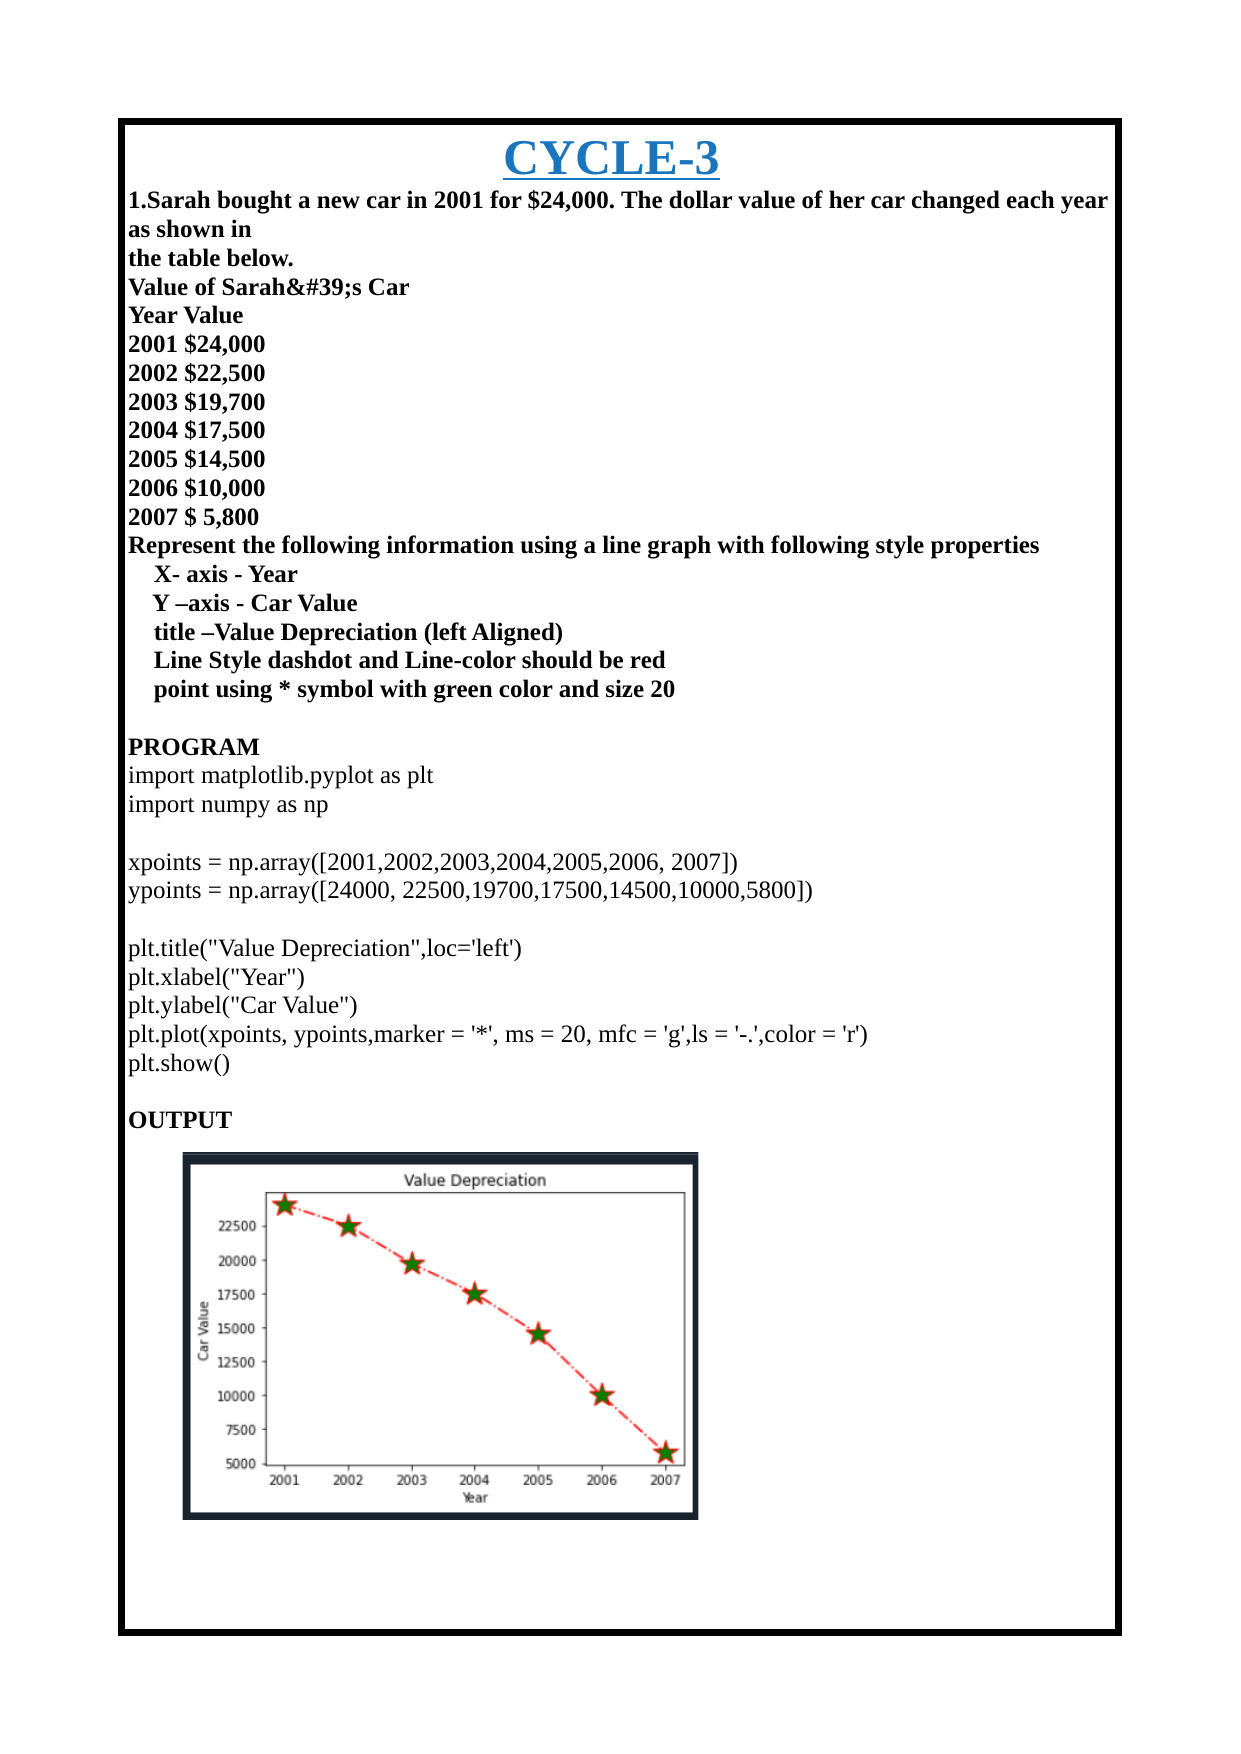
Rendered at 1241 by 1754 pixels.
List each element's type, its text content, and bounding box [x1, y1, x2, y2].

text Represent the following information using a line graph with following style properties [128, 530, 1112, 559]
text OUTPUT [128, 1105, 1112, 1134]
text 1.Sarah bought a new car in 2001 for $24,000. The dollar value of her car changed each year as shown in [128, 185, 1112, 243]
text 2002 $22,500 [128, 358, 1112, 387]
text PROGRAM [128, 732, 1112, 760]
text 2003 $19,700 [128, 387, 1112, 415]
text plt.title("Value Depreciation",loc='left') [128, 933, 1112, 962]
text plt.ylabel("Car Value") [128, 990, 1112, 1019]
text the table below. [128, 243, 1112, 272]
text 2004 $17,500 [128, 415, 1112, 444]
text 2007 $ 5,800 [128, 502, 1112, 530]
text CYCLE-3 [128, 128, 1112, 185]
text Year Value [128, 300, 1112, 329]
text import numpy as np [128, 789, 1112, 818]
text import matplotlib.pyplot as plt [128, 760, 1112, 789]
text xpoints = np.array([2001,2002,2003,2004,2005,2006, 2007]) [128, 847, 1112, 875]
text 2006 $10,000 [128, 473, 1112, 502]
picture [524, 1152, 699, 1520]
text 2005 $14,500 [128, 444, 1112, 473]
text  Line Style dashdot and Line-color should be red [128, 645, 1112, 674]
text  title –Value Depreciation (left Aligned) [128, 617, 1112, 645]
text Value of Sarah&#39;s Car [128, 272, 1112, 300]
text 2001 $24,000 [128, 329, 1112, 358]
text plt.xlabel("Year") [128, 962, 1112, 990]
text  point using * symbol with green color and size 20 [128, 674, 1112, 703]
text plt.show() [128, 1048, 1112, 1077]
text Y –axis - Car Value [128, 588, 1112, 617]
text plt.plot(xpoints, ypoints,marker = '*', ms = 20, mfc = 'g',ls = '-.',color = 'r') [128, 1019, 1112, 1048]
text ypoints = np.array([24000, 22500,19700,17500,14500,10000,5800]) [128, 875, 1112, 904]
text  X- axis - Year [128, 559, 1112, 588]
